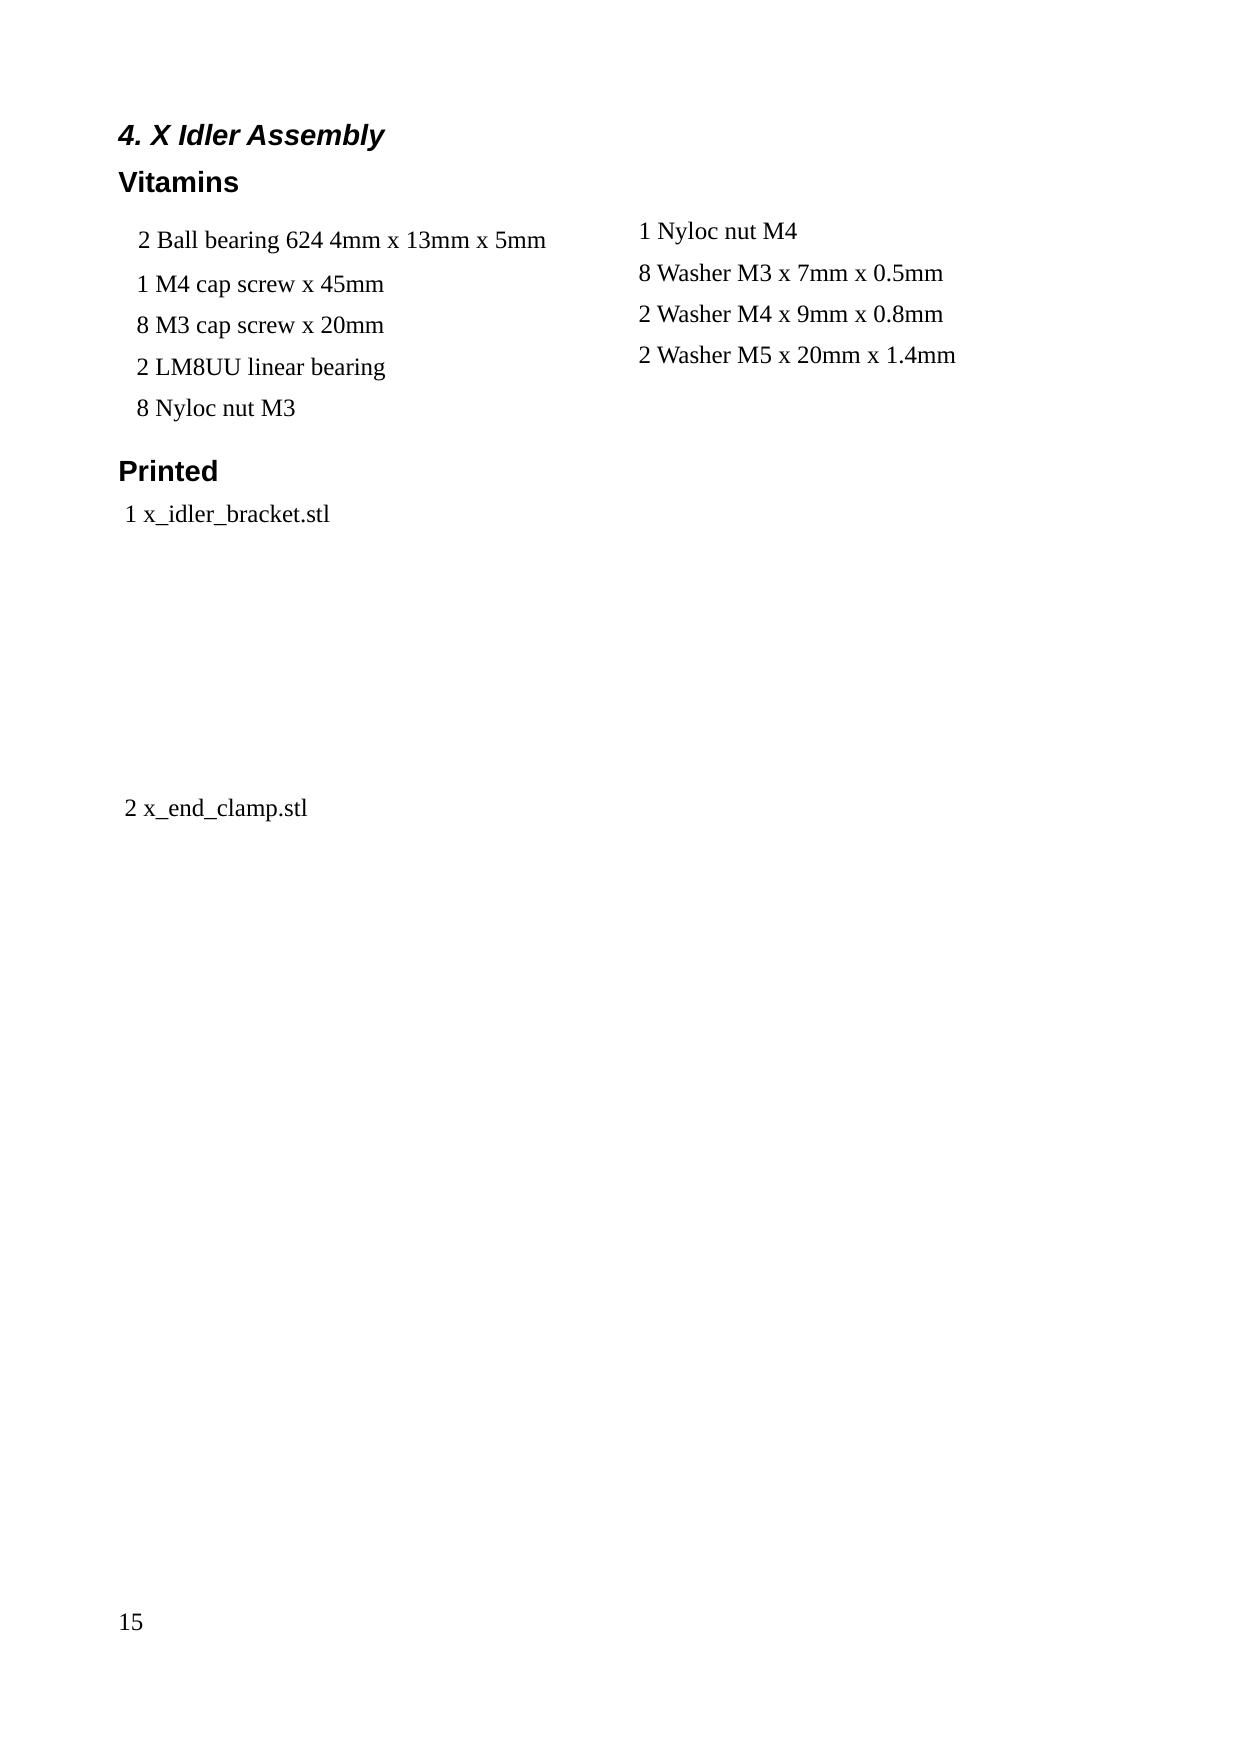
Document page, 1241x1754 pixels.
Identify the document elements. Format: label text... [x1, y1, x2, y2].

table_header 2 Ball bearing 624 4mm x 13mm x 5mm 1 M4 cap screw x 45mm 8 M3 cap screw x 20mm 2 LM8UU linear bearing 8 Nyloc nut M3 [118, 211, 620, 440]
subtitle Vitamins [118, 165, 1122, 199]
table_header 1 Nyloc nut M4 8 Washer M3 x 7mm x 0.5mm 2 Washer M4 x 9mm x 0.8mm 2 Washer M5 x 20mm x 1.4mm [620, 211, 1122, 440]
subtitle X Idler Assembly [118, 118, 1122, 152]
subtitle Printed [118, 454, 1122, 487]
text 2 x_end_clamp.stl [118, 793, 1122, 822]
text 1 x_idler_bracket.stl [118, 499, 1122, 528]
